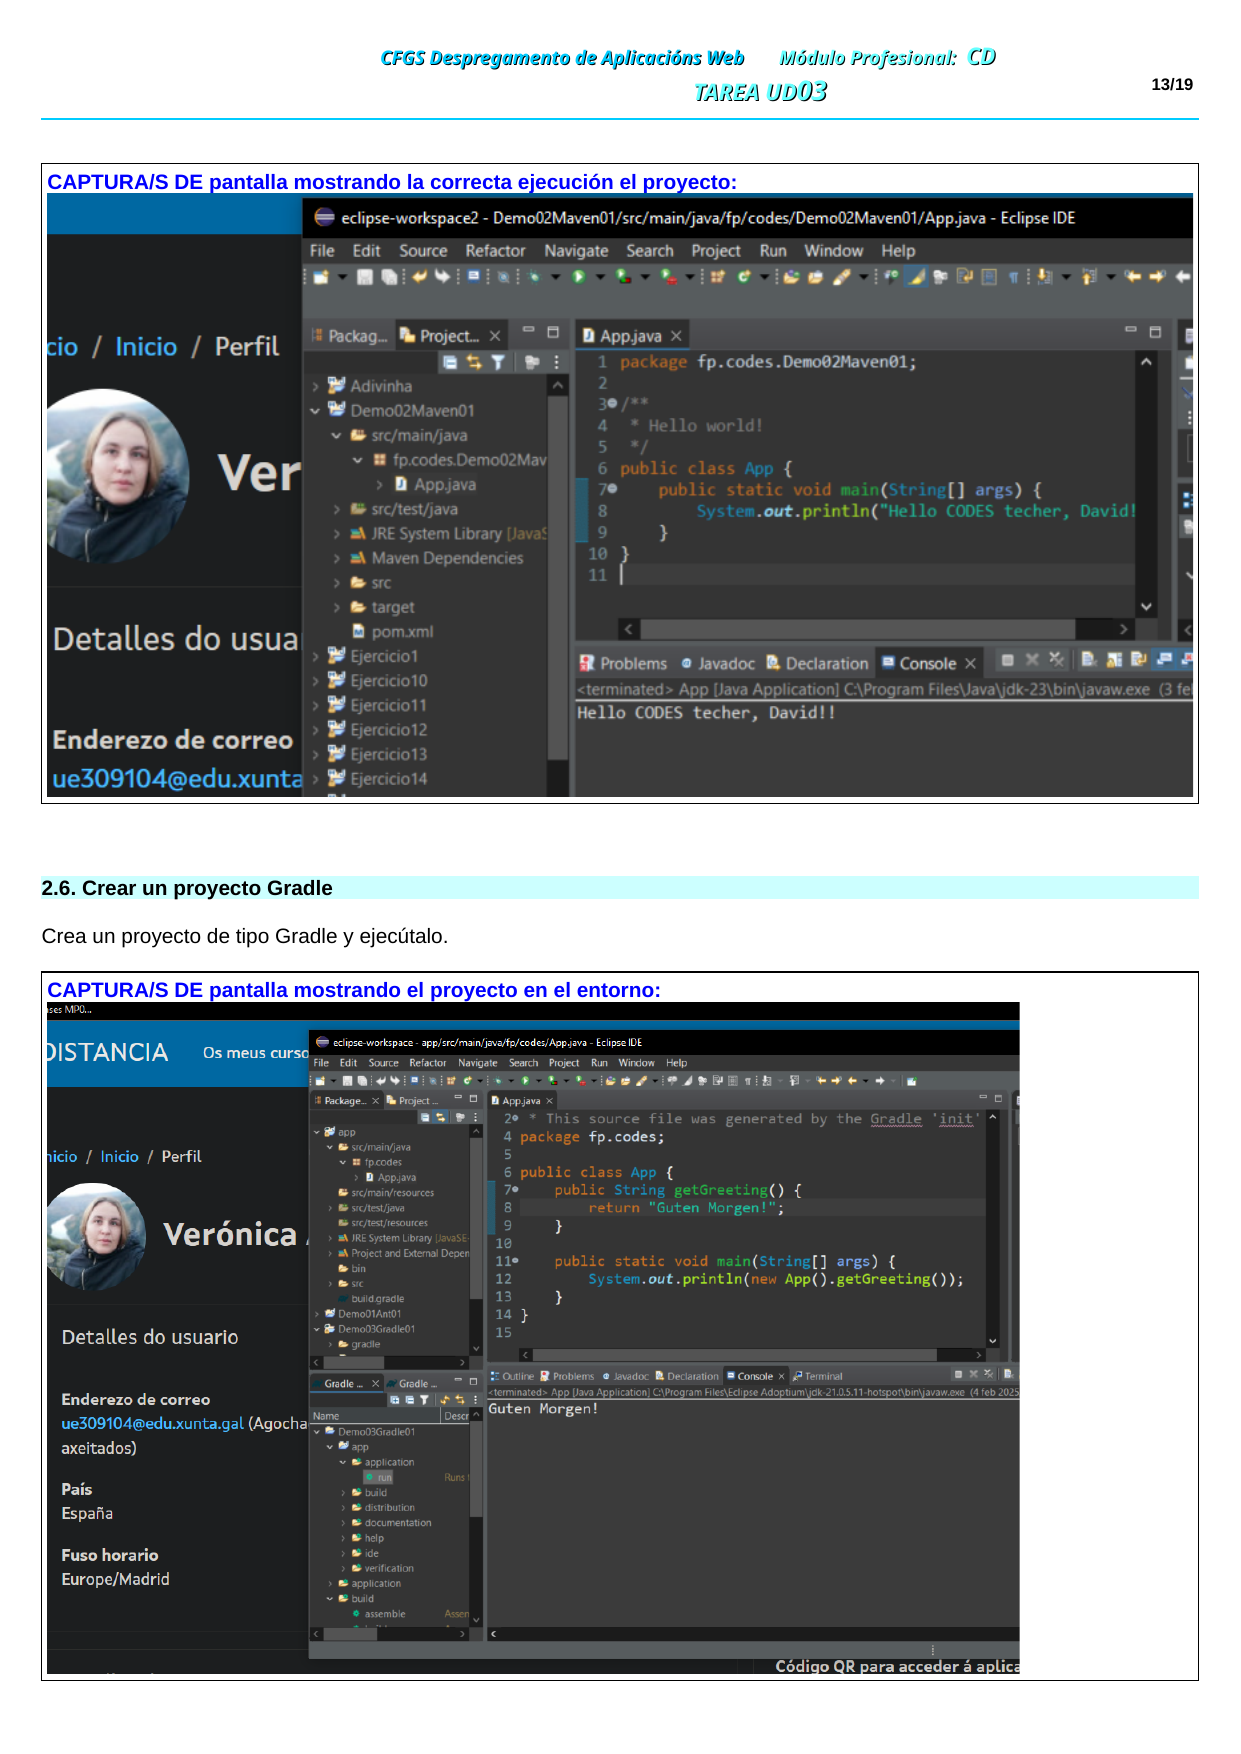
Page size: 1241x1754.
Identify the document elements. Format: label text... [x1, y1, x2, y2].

picture [47, 1002, 1020, 1674]
text 2.6. Crear un proyecto Gradle [41, 876, 1199, 899]
picture [47, 193, 1194, 797]
text Crea un proyecto de tipo Gradle y ejecútalo. [41, 923, 1199, 947]
table_header CAPTURA/S DE pantalla mostrando el proyecto en el entorno: [42, 973, 1198, 1679]
table_header CAPTURA/S DE pantalla mostrando la correcta ejecución el proyecto: [42, 164, 1198, 803]
